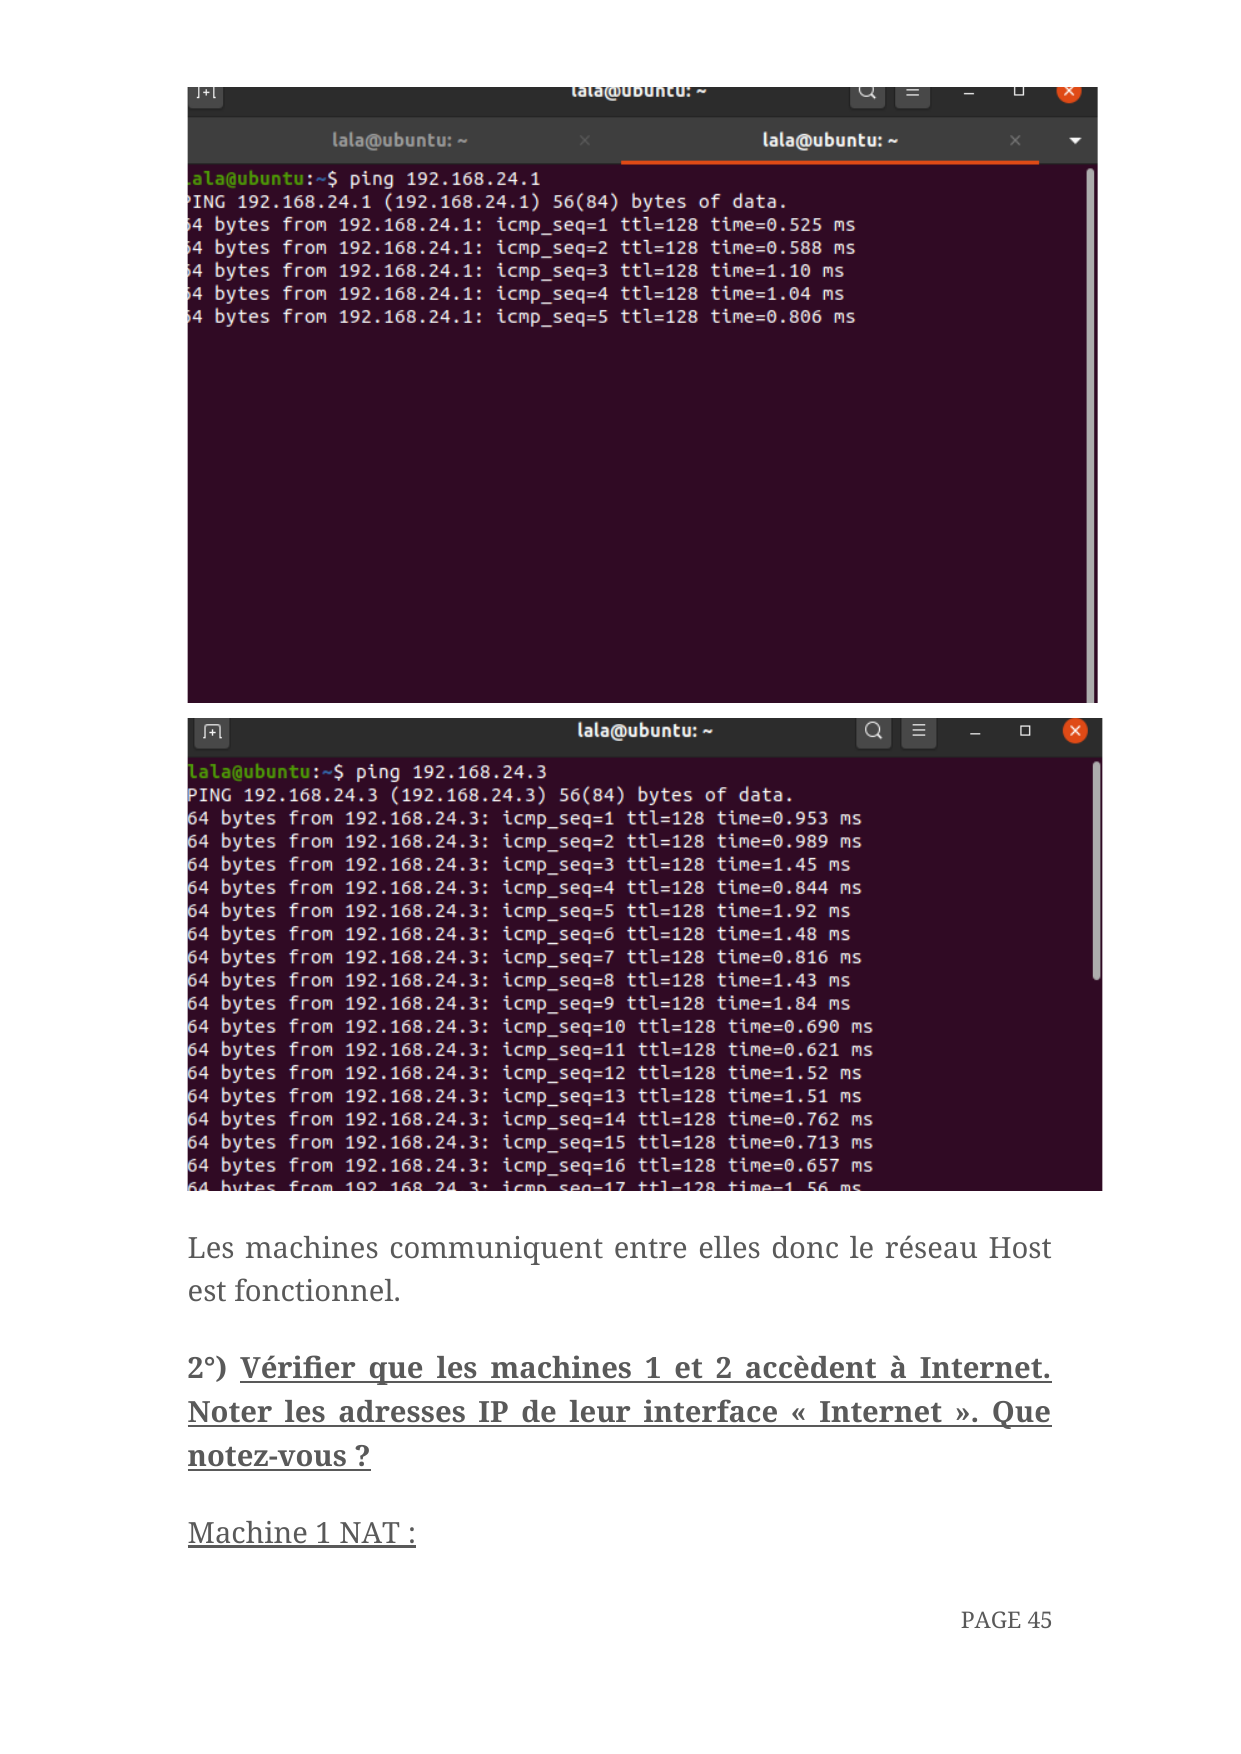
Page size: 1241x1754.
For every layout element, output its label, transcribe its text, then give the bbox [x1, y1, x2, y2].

text 2°) Vérifier que les machines 1 et 2 accèdent à Internet. Noter les adresses IP de leur interface « Internet ». Que notez-vous ? [187, 1348, 1053, 1475]
text Les machines communiquent entre elles donc le réseau Host est fonctionnel. [187, 1227, 1053, 1310]
text Machine 1 NAT : [187, 1512, 1053, 1552]
